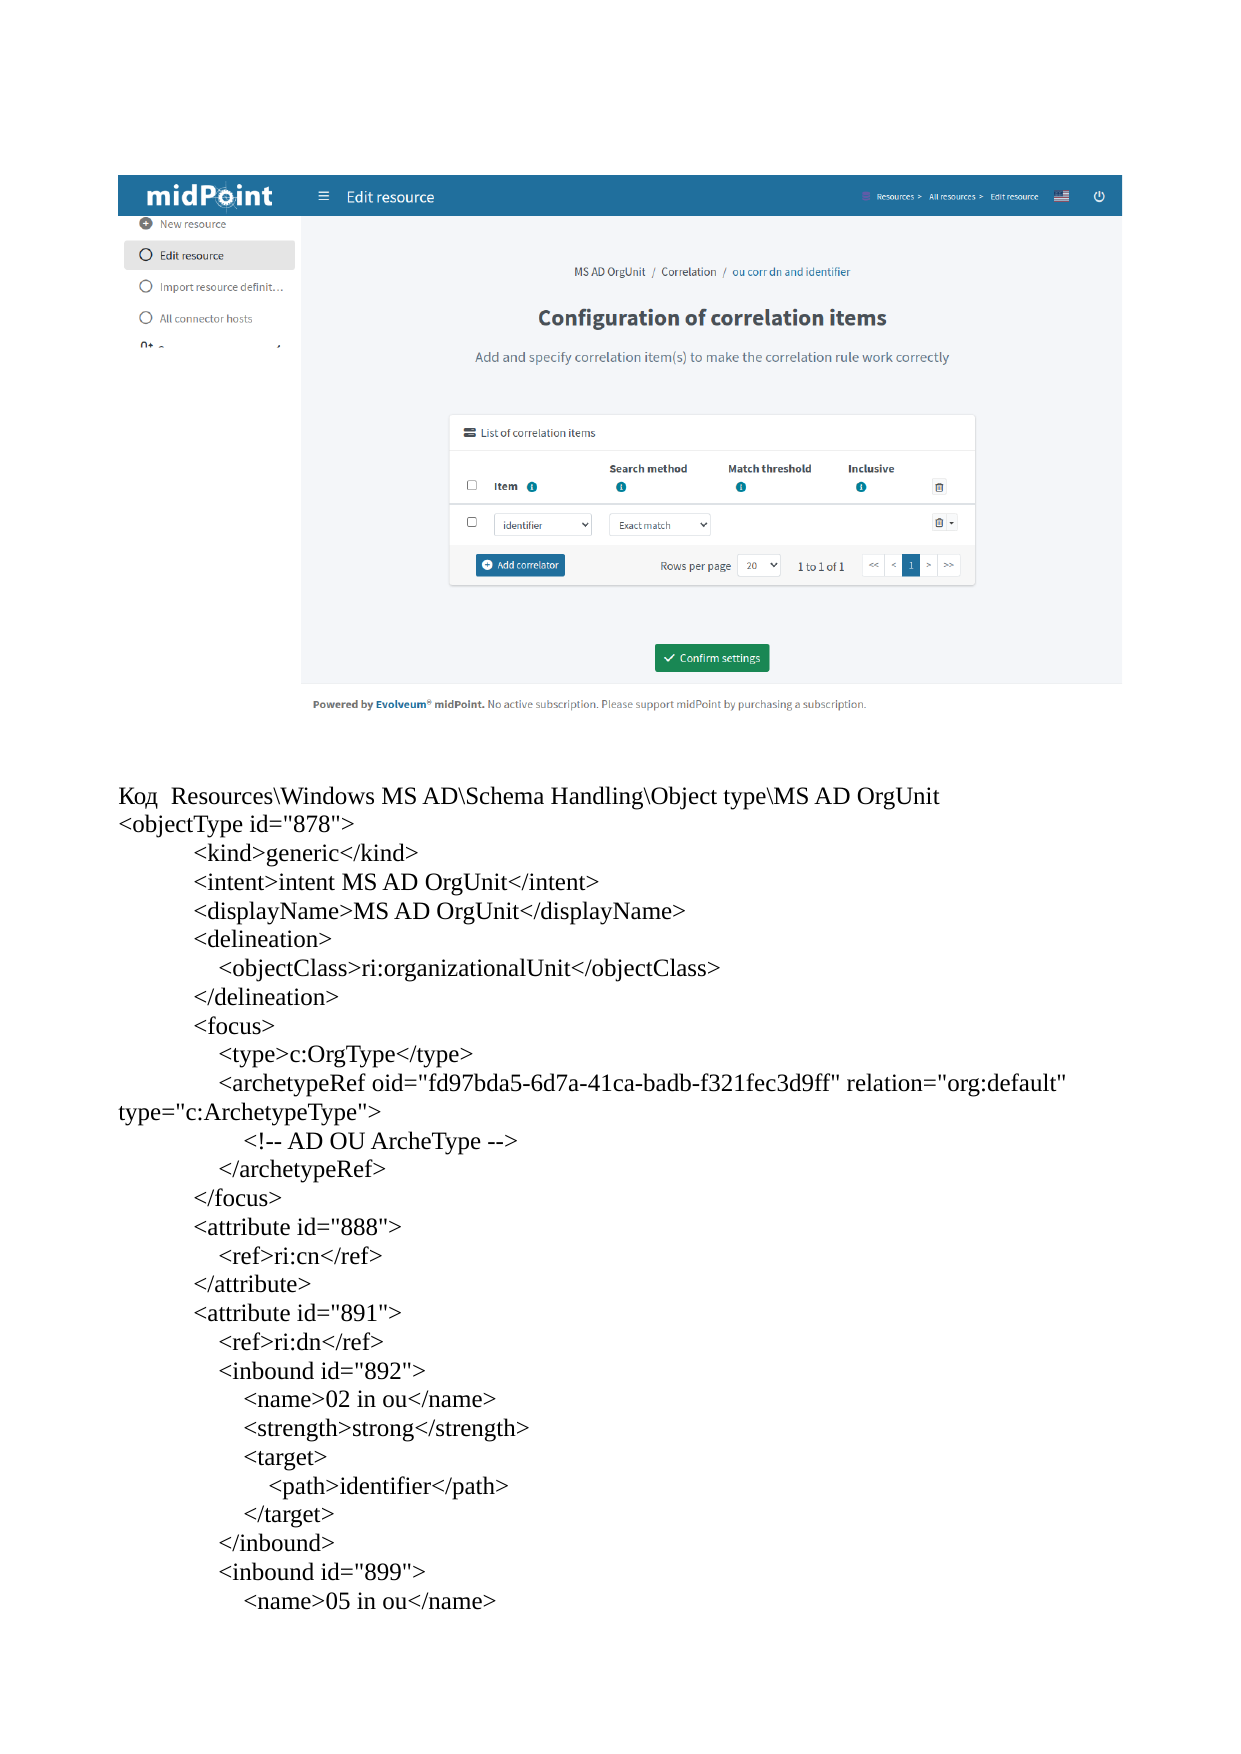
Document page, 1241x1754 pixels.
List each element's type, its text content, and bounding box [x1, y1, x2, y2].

text <strength>strong</strength> [118, 1413, 1122, 1442]
text <objectType id="878"> [118, 809, 1122, 838]
text <ref>ri:dn</ref> [118, 1327, 1122, 1356]
text </inbound> [118, 1528, 1122, 1557]
text </delineation> [118, 982, 1122, 1011]
text </attribute> [118, 1269, 1122, 1298]
text <path>identifier</path> [118, 1471, 1122, 1499]
text <name>02 in ou</name> [118, 1384, 1122, 1413]
text <inbound id="899"> [118, 1557, 1122, 1586]
text <type>c:OrgType</type> [118, 1039, 1122, 1068]
text </focus> [118, 1183, 1122, 1212]
text <attribute id="888"> [118, 1212, 1122, 1241]
text <ref>ri:cn</ref> [118, 1241, 1122, 1269]
text <delineation> [118, 924, 1122, 953]
text <kind>generic</kind> [118, 838, 1122, 867]
text </archetypeRef> [118, 1154, 1122, 1183]
text <!-- AD OU ArcheType --> [118, 1126, 1122, 1154]
text Код Resources\Windows MS AD\Schema Handling\Object type\MS AD OrgUnit [118, 781, 1122, 809]
text <archetypeRef oid="fd97bda5-6d7a-41ca-badb-f321fec3d9ff" relation="org:default" type="c:ArchetypeType"> [118, 1068, 1122, 1126]
text <objectClass>ri:organizationalUnit</objectClass> [118, 953, 1122, 982]
text <target> [118, 1442, 1122, 1471]
text <focus> [118, 1011, 1122, 1039]
text <attribute id="891"> [118, 1298, 1122, 1327]
text <name>05 in ou</name> [118, 1586, 1122, 1614]
text <inbound id="892"> [118, 1356, 1122, 1384]
text </target> [118, 1499, 1122, 1528]
text <intent>intent MS AD OrgUnit</intent> [118, 867, 1122, 896]
text <displayName>MS AD OrgUnit</displayName> [118, 896, 1122, 924]
picture [118, 175, 1123, 724]
